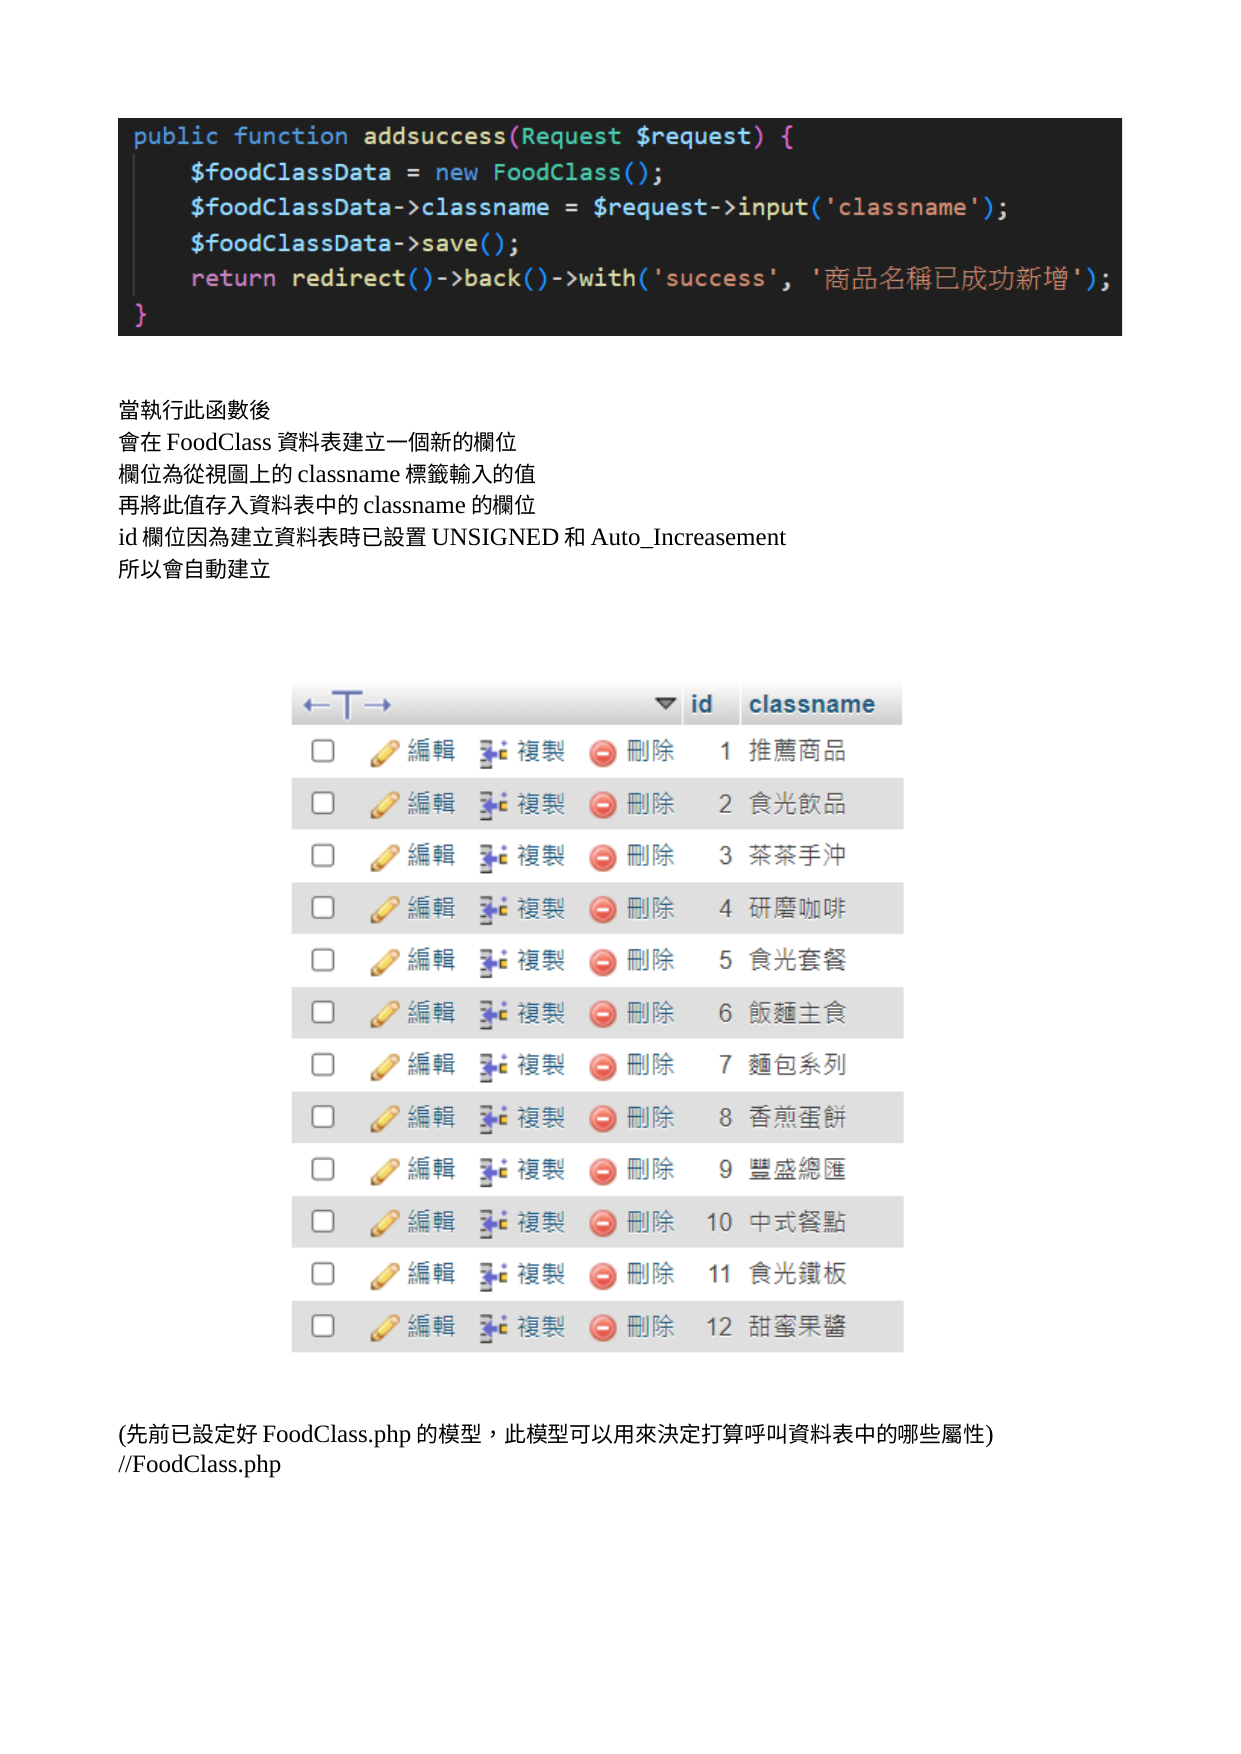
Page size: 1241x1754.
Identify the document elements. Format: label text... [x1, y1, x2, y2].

text //FoodClass.php [118, 1449, 1122, 1477]
text 所以會自動建立 [118, 552, 1122, 583]
text 再將此值存入資料表中的classname的欄位 [118, 488, 1122, 520]
picture [287, 669, 954, 1354]
text (先前已設定好FoodClass.php的模型，此模型可以用來決定打算呼叫資料表中的哪些屬性) [118, 1417, 1122, 1449]
text id欄位因為建立資料表時已設置UNSIGNED和Auto_Increasement [118, 520, 1122, 552]
text 欄位為從視圖上的classname標籤輸入的值 [118, 457, 1122, 488]
text 會在FoodClass資料表建立一個新的欄位 [118, 425, 1122, 457]
picture [118, 118, 1123, 336]
text 當執行此函數後 [118, 393, 1122, 425]
